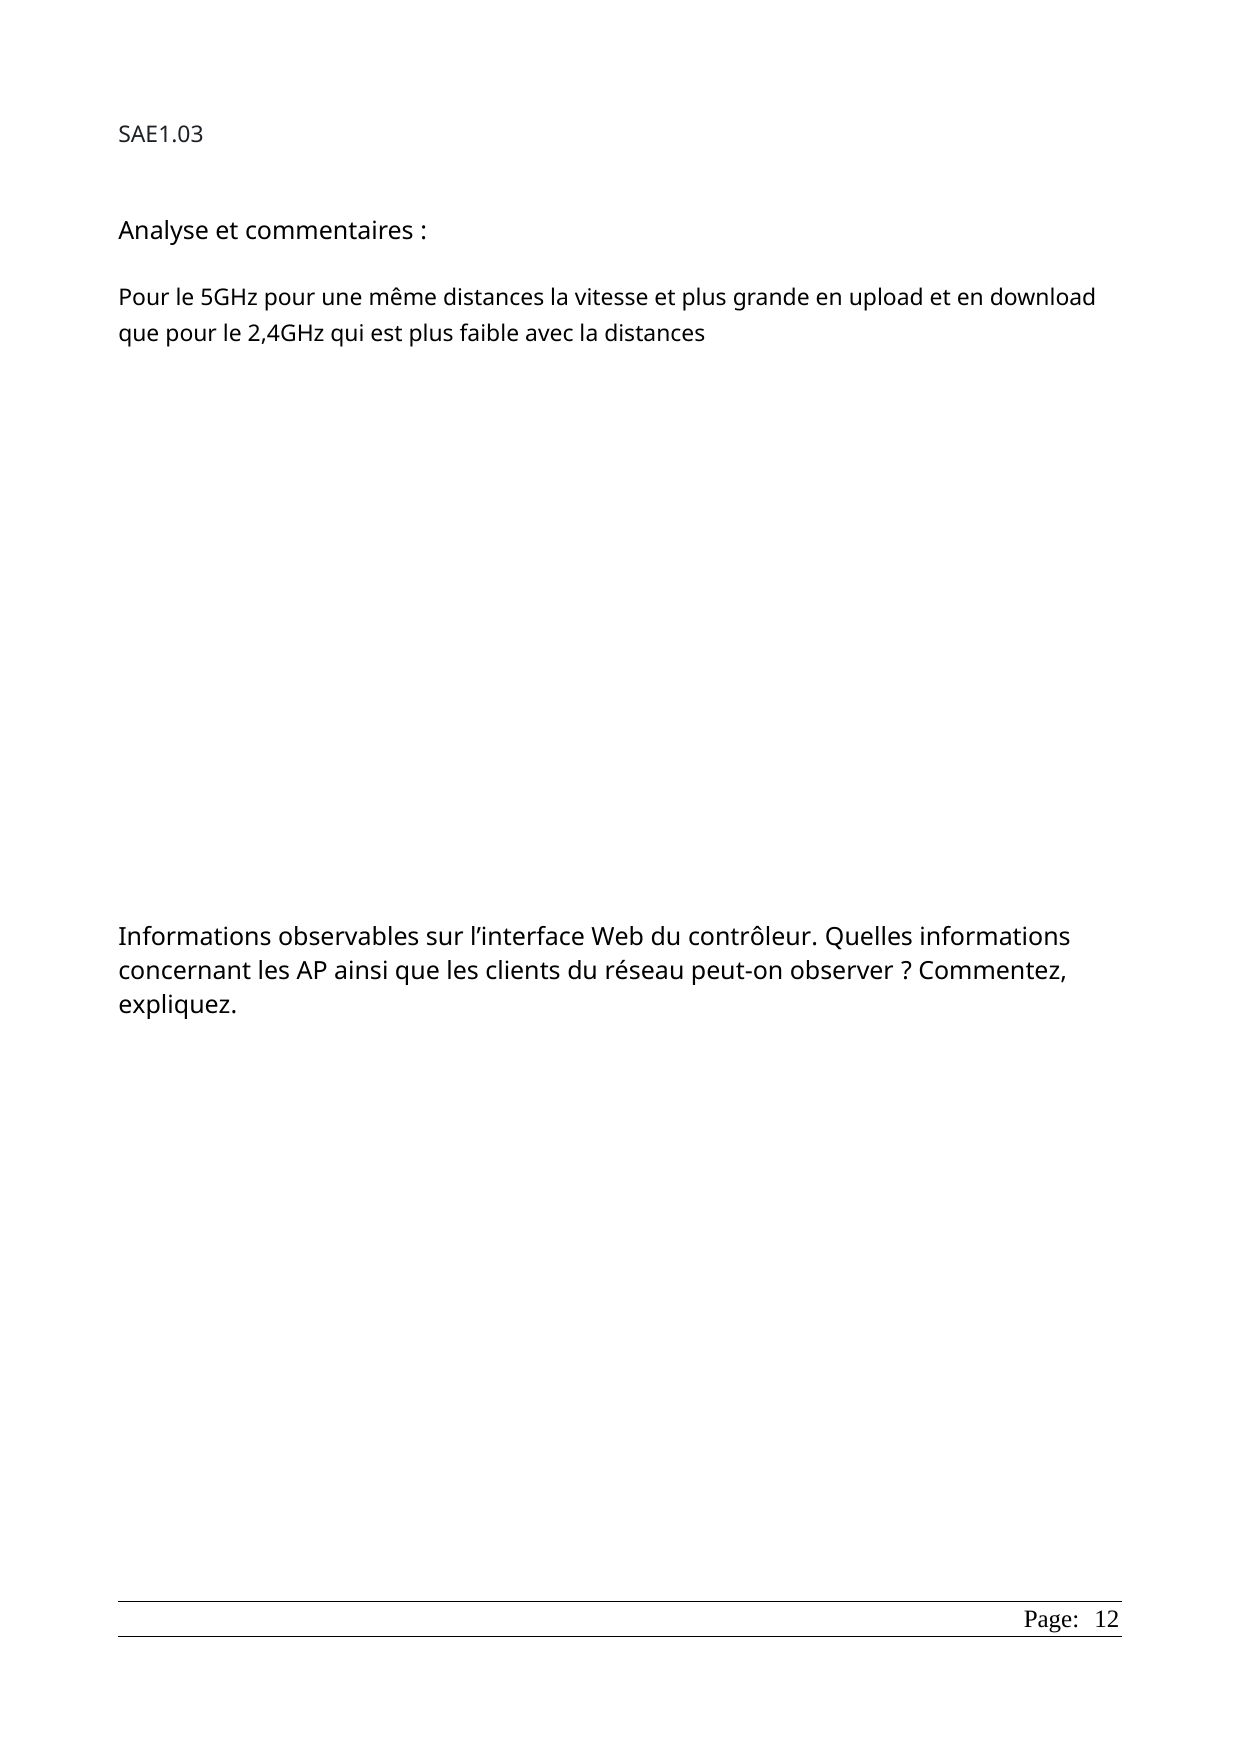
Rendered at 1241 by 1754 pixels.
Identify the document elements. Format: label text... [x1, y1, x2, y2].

text Analyse et commentaires : [118, 213, 1122, 247]
text Informations observables sur l’interface Web du contrôleur. Quelles informations concernant les AP ainsi que les clients du réseau peut-on observer ? Commentez, expliquez. [118, 919, 1122, 1021]
text Pour le 5GHz pour une même distances la vitesse et plus grande en upload et en download que pour le 2,4GHz qui est plus faible avec la distances [118, 281, 1122, 348]
